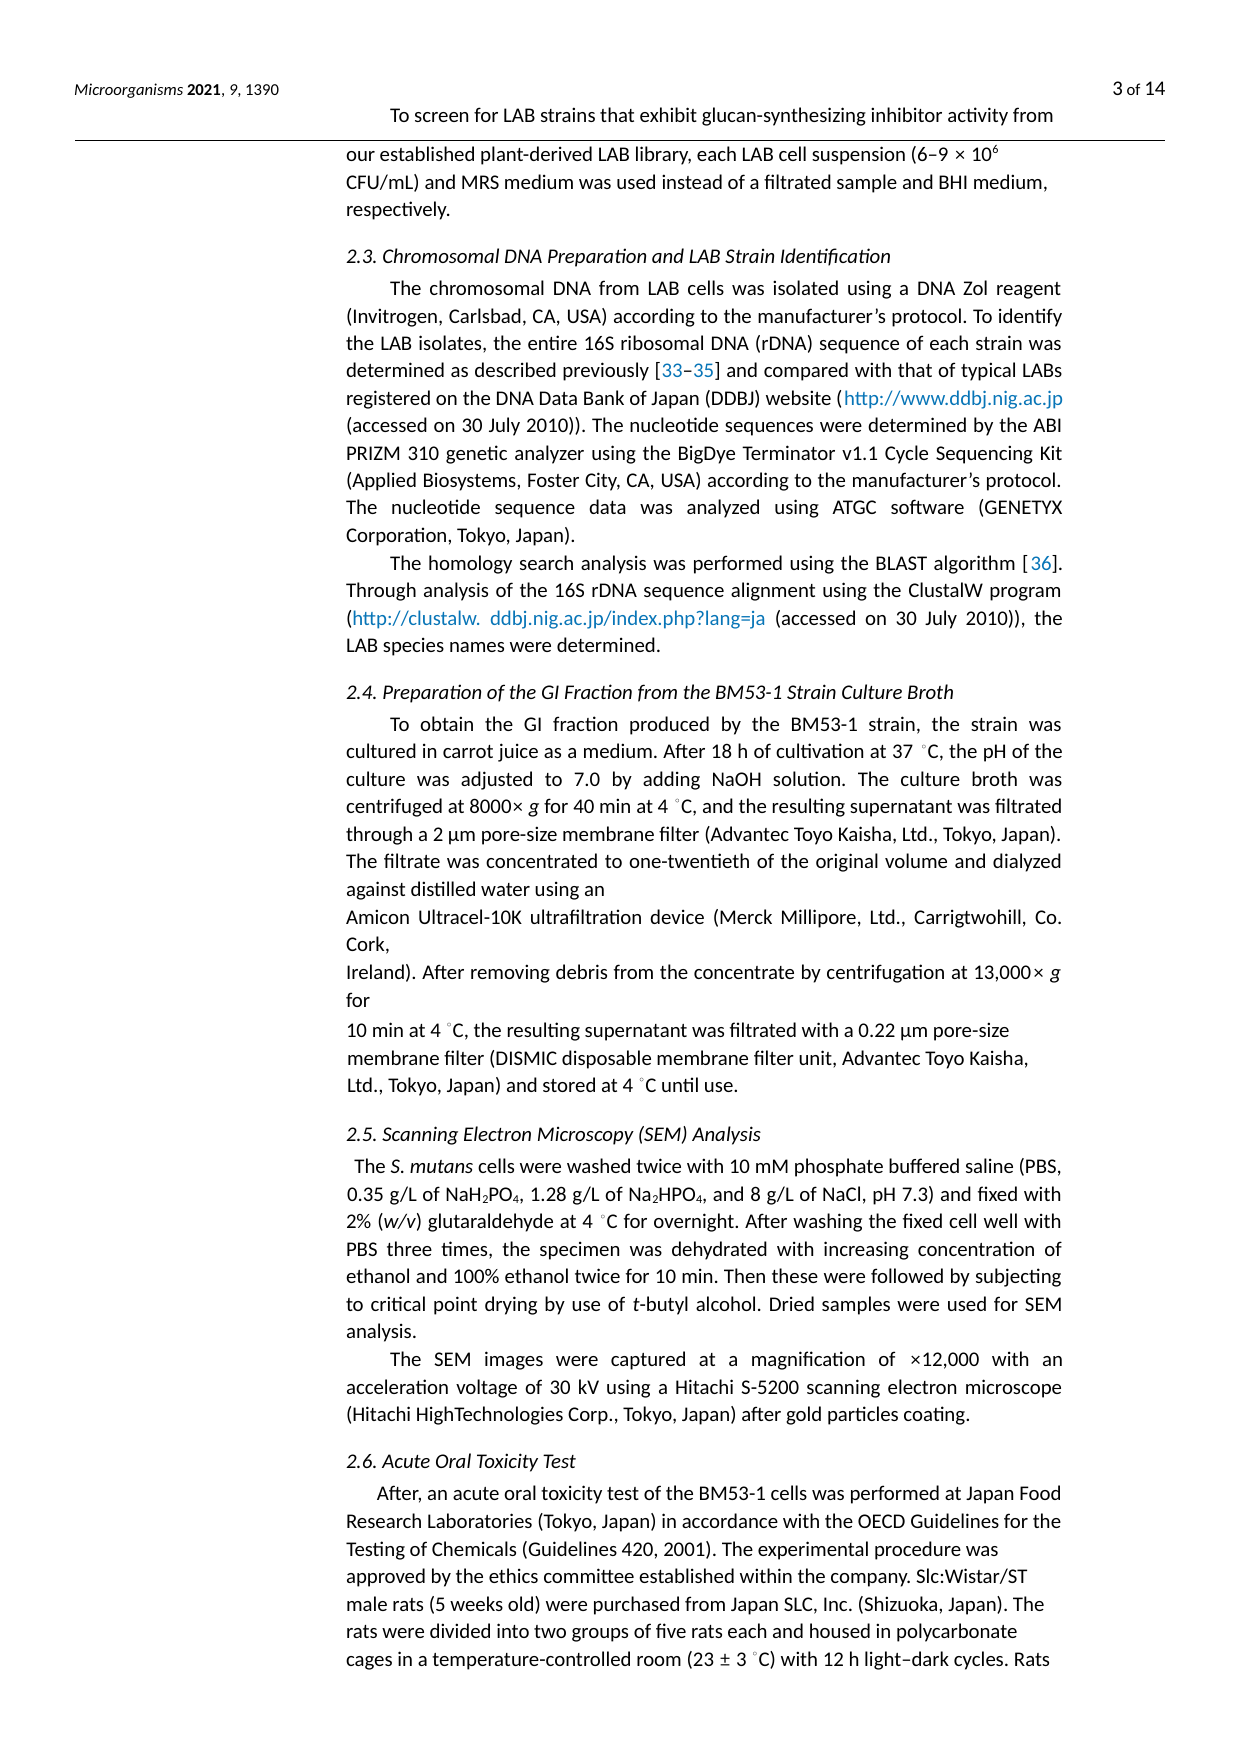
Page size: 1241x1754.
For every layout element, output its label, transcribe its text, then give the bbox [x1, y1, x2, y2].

text Testing of Chemicals (Guidelines 420, 2001). The experimental procedure was approved by the ethics committee established within the company. Slc:Wistar/ST male rats (5 weeks old) were purchased from Japan SLC, Inc. (Shizuoka, Japan). The rats were divided into two groups of five rats each and housed in polycarbonate cages in a temperature-controlled room (23 ± 3 ◦C) with 12 h light–dark cycles. Rats [346, 1536, 1064, 1672]
subtitle 2.3. Chromosomal DNA Preparation and LAB Strain Identification [346, 243, 1064, 268]
text The S. mutans cells were washed twice with 10 mM phosphate buffered saline (PBS, [74, 1153, 1062, 1179]
subtitle 2.6. Acute Oral Toxicity Test [346, 1448, 1064, 1474]
text After, an acute oral toxicity test of the BM53-1 cells was performed at Japan Food [74, 1481, 1062, 1506]
text 0.35 g/L of NaH2PO4, 1.28 g/L of Na2HPO4, and 8 g/L of NaCl, pH 7.3) and fixed with 2% (w/v) glutaraldehyde at 4 ◦C for overnight. After washing the fixed cell well with PBS three times, the specimen was dehydrated with increasing concentration of ethanol and 100% ethanol twice for 10 min. Then these were followed by subjecting to critical point drying by use of t-butyl alcohol. Dried samples were used for SEM analysis. [346, 1181, 1063, 1344]
text 10 min at 4 ◦C, the resulting supernatant was filtrated with a 0.22 µm pore-size membrane filter (DISMIC disposable membrane filter unit, Advantec Toyo Kaisha, Ltd., Tokyo, Japan) and stored at 4 ◦C until use. [346, 1017, 1064, 1097]
text The chromosomal DNA from LAB cells was isolated using a DNA Zol reagent (Invitrogen, Carlsbad, CA, USA) according to the manufacturer’s protocol. To identify the LAB isolates, the entire 16S ribosomal DNA (rDNA) sequence of each strain was determined as described previously [33–35] and compared with that of typical LABs registered on the DNA Data Bank of Japan (DDBJ) website (http://www.ddbj.nig.ac.jp (accessed on 30 July 2010)). The nucleotide sequences were determined by the ABI PRIZM 310 genetic analyzer using the BigDye Terminator v1.1 Cycle Sequencing Kit (Applied Biosystems, Foster City, CA, USA) according to the manufacturer’s protocol. The nucleotide sequence data was analyzed using ATGC software (GENETYX Corporation, Tokyo, Japan). [346, 275, 1063, 547]
text To obtain the GI fraction produced by the BM53-1 strain, the strain was cultured in carrot juice as a medium. After 18 h of cultivation at 37 ◦C, the pH of the culture was adjusted to 7.0 by adding NaOH solution. The culture broth was centrifuged at 8000× g for 40 min at 4 ◦C, and the resulting supernatant was filtrated through a 2 µm pore-size membrane filter (Advantec Toyo Kaisha, Ltd., Tokyo, Japan). The filtrate was concentrated to one-twentieth of the original volume and dialyzed against distilled water using an [346, 711, 1063, 901]
text Amicon Ultracel-10K ultrafiltration device (Merck Millipore, Ltd., Carrigtwohill, Co. Cork, [346, 904, 1063, 957]
subtitle 2.5. Scanning Electron Microscopy (SEM) Analysis [346, 1121, 1064, 1146]
text The homology search analysis was performed using the BLAST algorithm [36]. Through analysis of the 16S rDNA sequence alignment using the ClustalW program (http://clustalw. ddbj.nig.ac.jp/index.php?lang=ja (accessed on 30 July 2010)), the LAB species names were determined. [346, 550, 1063, 657]
text To screen for LAB strains that exhibit glucan-synthesizing inhibitor activity from our established plant-derived LAB library, each LAB cell suspension (6–9 × 106 CFU/mL) and MRS medium was used instead of a filtrated sample and BHI medium, respectively. [346, 102, 1064, 222]
text The SEM images were captured at a magnification of ×12,000 with an acceleration voltage of 30 kV using a Hitachi S-5200 scanning electron microscope (Hitachi HighTechnologies Corp., Tokyo, Japan) after gold particles coating. [346, 1346, 1063, 1427]
text Ireland). After removing debris from the concentrate by centrifugation at 13,000× g for [346, 959, 1063, 1012]
subtitle 2.4. Preparation of the GI Fraction from the BM53-1 Strain Culture Broth [346, 679, 1064, 704]
text Research Laboratories (Tokyo, Japan) in accordance with the OECD Guidelines for the [346, 1508, 1063, 1534]
